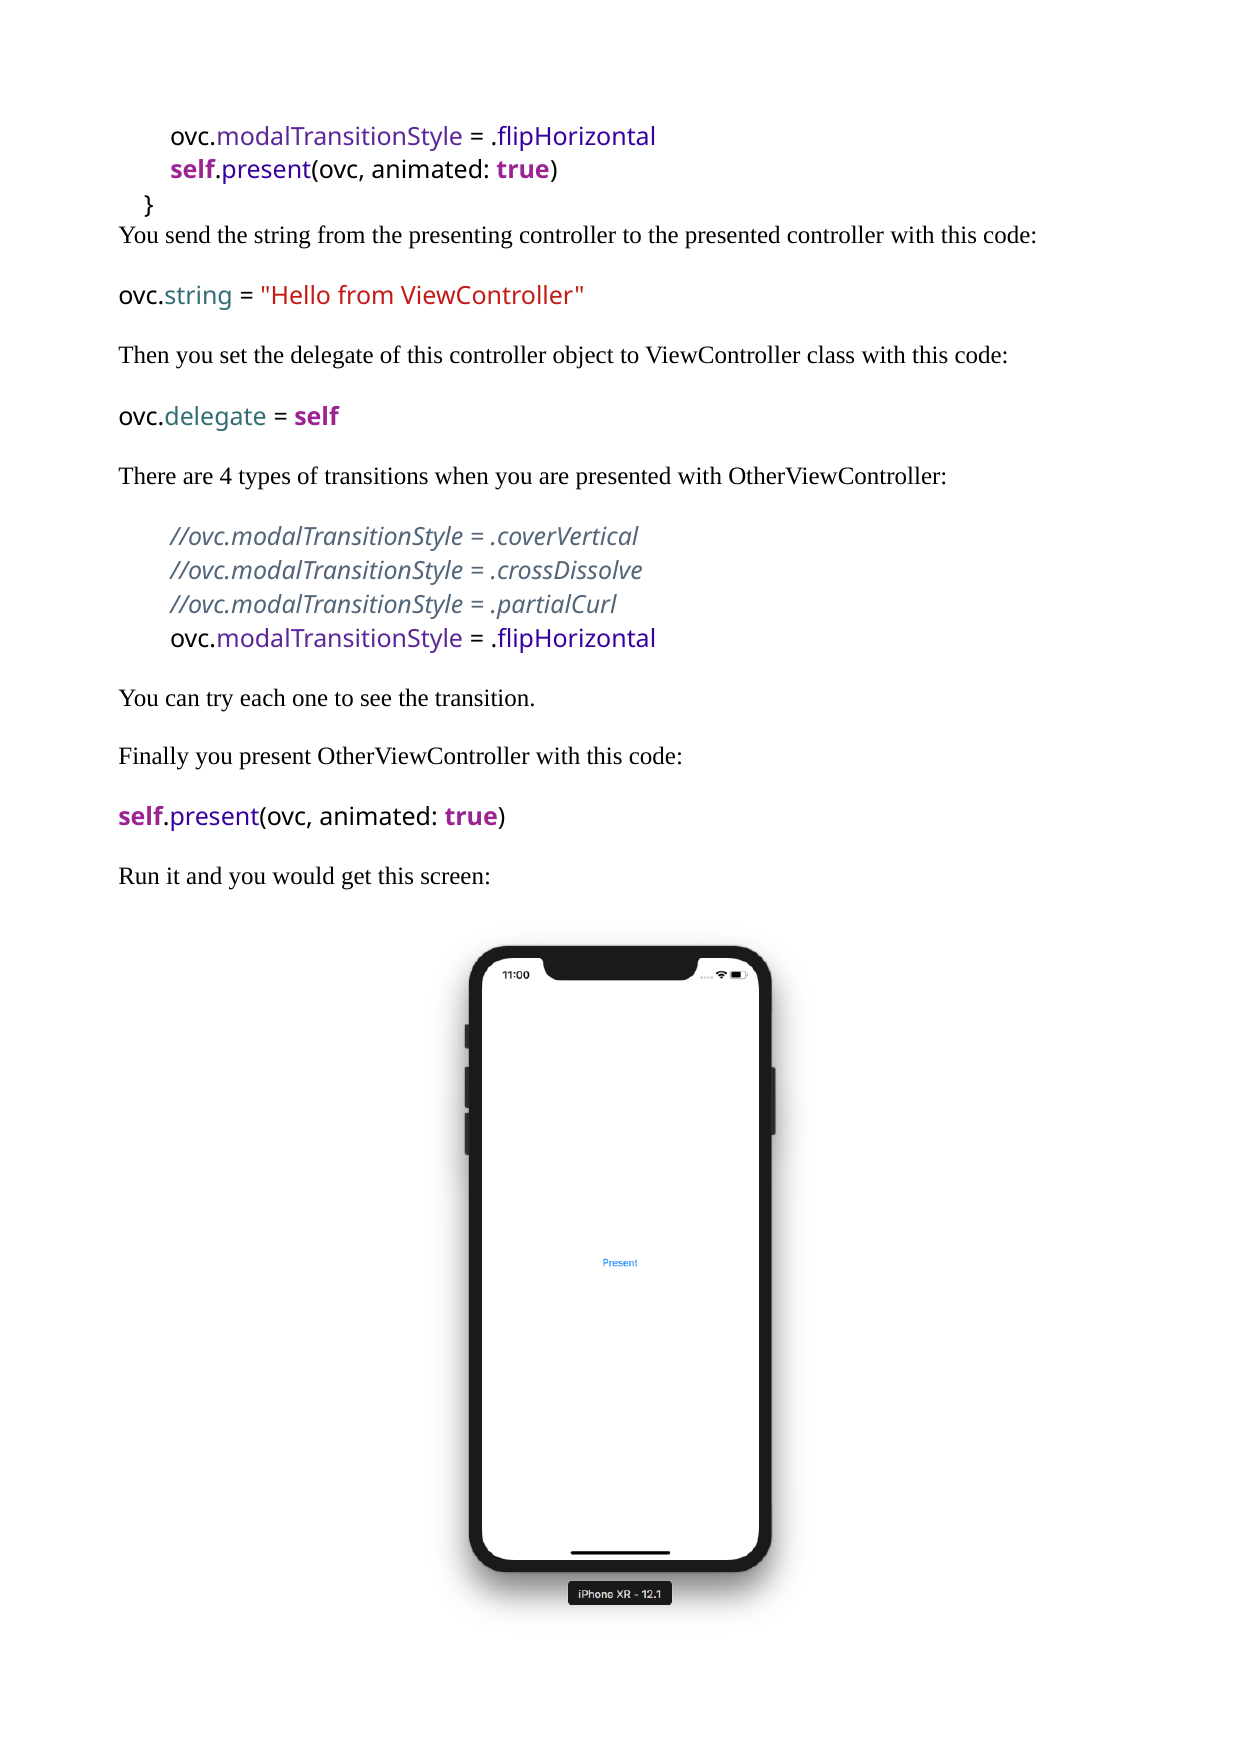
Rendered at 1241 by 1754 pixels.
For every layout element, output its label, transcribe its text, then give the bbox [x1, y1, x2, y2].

picture [415, 918, 825, 1639]
text //ovc.modalTransitionStyle = .partialCurl [118, 587, 1122, 621]
text You can try each one to see the transition. [118, 683, 1122, 712]
text ovc.modalTransitionStyle = .flipHorizontal [118, 621, 1122, 655]
text Then you set the delegate of this controller object to ViewController class with this code: [118, 341, 1122, 369]
text Finally you present OtherViewController with this code: [118, 741, 1122, 770]
text self.present(ovc, animated: true) [118, 152, 1122, 186]
text ovc.modalTransitionStyle = .flipHorizontal [118, 118, 1122, 152]
text self.present(ovc, animated: true) [118, 798, 1122, 832]
text } [118, 186, 1122, 220]
text There are 4 types of transitions when you are presented with OtherViewController: [118, 461, 1122, 490]
text //ovc.modalTransitionStyle = .crossDissolve [118, 552, 1122, 587]
text Run it and you would get this screen: [118, 861, 1122, 890]
text ovc.string = "Hello from ViewController" [118, 278, 1122, 312]
text //ovc.modalTransitionStyle = .coverVertical [118, 518, 1122, 552]
text You send the string from the presenting controller to the presented controller with this code: [118, 220, 1122, 249]
text ovc.delegate = self [118, 398, 1122, 432]
